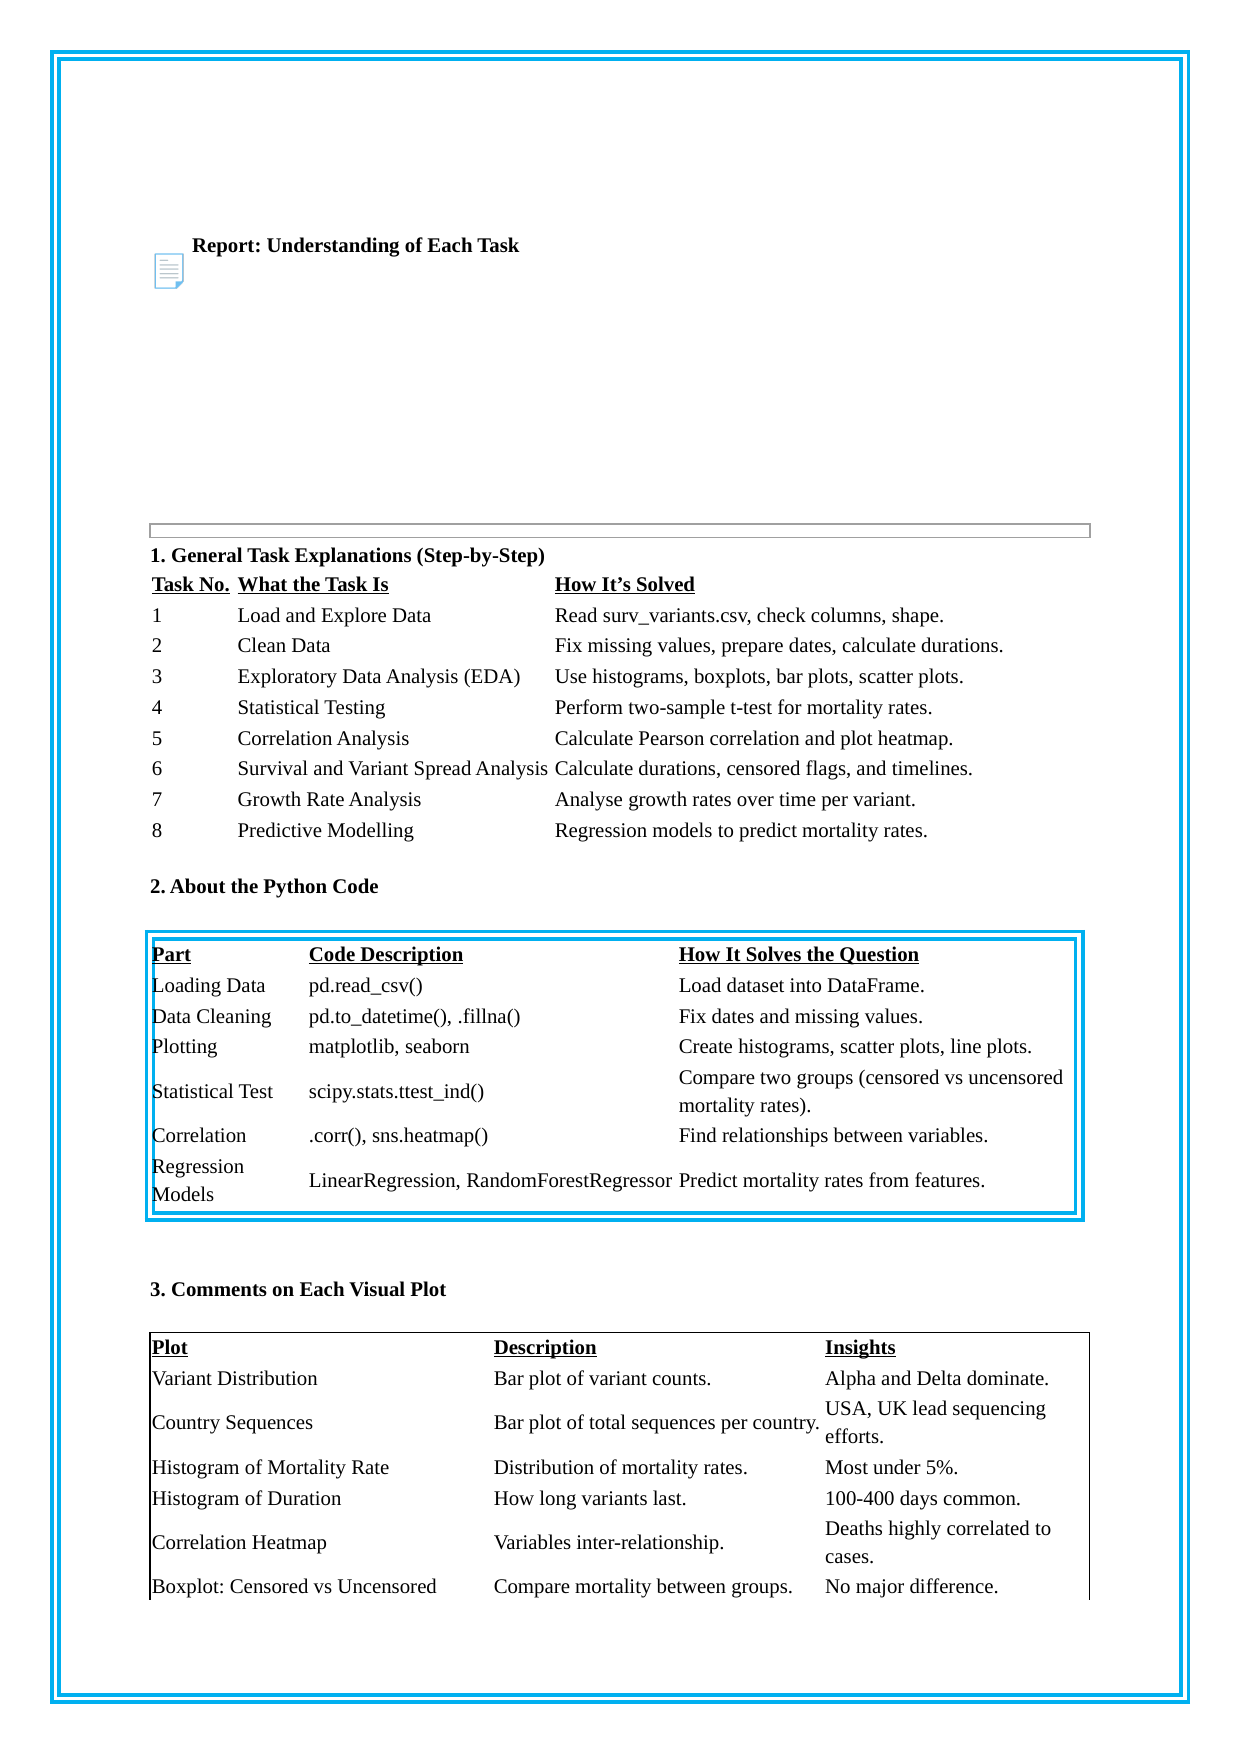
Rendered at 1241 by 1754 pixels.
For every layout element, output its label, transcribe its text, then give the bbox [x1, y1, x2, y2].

table_cell Country Sequences [151, 1395, 492, 1453]
table_cell Predict mortality rates from features. [677, 1153, 1074, 1211]
table_cell pd.to_datetime(), .fillna() [307, 1002, 677, 1033]
text Report: Understanding of Each Task [150, 233, 1090, 289]
table_cell 3 [150, 663, 236, 693]
table_cell Fix missing values, prepare dates, calculate durations. [553, 632, 1010, 662]
table_cell Load dataset into DataFrame. [677, 971, 1074, 1002]
text 1. General Task Explanations (Step-by-Step) [150, 543, 1090, 567]
text 2. About the Python Code [150, 874, 1090, 898]
table_cell Loading Data [155, 971, 307, 1002]
table_cell Perform two-sample t-test for mortality rates. [553, 693, 1010, 724]
table_cell Deaths highly correlated to cases. [823, 1515, 1089, 1573]
table_cell Distribution of mortality rates. [492, 1453, 823, 1484]
table_cell Plotting [155, 1033, 307, 1063]
table_cell 6 [150, 755, 236, 785]
table_cell Survival and Variant Spread Analysis [236, 755, 553, 785]
table_cell Bar plot of variant counts. [492, 1364, 823, 1395]
table_cell Regression models to predict mortality rates. [553, 816, 1010, 847]
table_cell Clean Data [236, 632, 553, 662]
table_cell 2 [150, 632, 236, 662]
table_cell Compare two groups (censored vs uncensored mortality rates). [677, 1064, 1074, 1122]
table_cell Create histograms, scatter plots, line plots. [677, 1033, 1074, 1063]
table_cell .corr(), sns.heatmap() [307, 1122, 677, 1153]
table_cell 7 [150, 785, 236, 816]
table_cell pd.read_csv() [307, 971, 677, 1002]
table_cell Bar plot of total sequences per country. [492, 1395, 823, 1453]
table_cell 5 [150, 724, 236, 755]
table_cell Histogram of Duration [151, 1484, 492, 1514]
table_cell scipy.stats.ttest_ind() [307, 1064, 677, 1122]
table_header What the Task Is [236, 570, 553, 601]
table_cell Correlation [155, 1122, 307, 1153]
table_cell Use histograms, boxplots, bar plots, scatter plots. [553, 663, 1010, 693]
table_header Part [150, 933, 307, 971]
table_cell Most under 5%. [823, 1453, 1089, 1484]
table_cell Correlation Analysis [236, 724, 553, 755]
table_cell Load and Explore Data [236, 601, 553, 632]
table_cell 1 [150, 601, 236, 632]
table_header Description [492, 1333, 823, 1364]
table_header Insights [823, 1333, 1089, 1364]
table_cell Variables inter-relationship. [492, 1515, 823, 1573]
table_cell Compare mortality between groups. [492, 1573, 823, 1600]
table_cell Exploratory Data Analysis (EDA) [236, 663, 553, 693]
table_cell 100-400 days common. [823, 1484, 1089, 1514]
table_cell LinearRegression, RandomForestRegressor [307, 1153, 677, 1211]
table_cell Find relationships between variables. [677, 1122, 1074, 1153]
table_cell Data Cleaning [155, 1002, 307, 1033]
table_cell Correlation Heatmap [151, 1515, 492, 1573]
table_cell Histogram of Mortality Rate [151, 1453, 492, 1484]
table_cell Alpha and Delta dominate. [823, 1364, 1089, 1395]
table_header Task No. [150, 570, 236, 601]
text 3. Comments on Each Visual Plot [150, 1277, 1090, 1301]
table_cell Boxplot: Censored vs Uncensored [151, 1573, 492, 1600]
table_cell Analyse growth rates over time per variant. [553, 785, 1010, 816]
table_cell Calculate Pearson correlation and plot heatmap. [553, 724, 1010, 755]
table_header Code Description [307, 941, 677, 971]
table_cell Variant Distribution [151, 1364, 492, 1395]
table_cell USA, UK lead sequencing efforts. [823, 1395, 1089, 1453]
table_cell How long variants last. [492, 1484, 823, 1514]
table_header Plot [151, 1333, 492, 1364]
table_cell Statistical Testing [236, 693, 553, 724]
table_cell Predictive Modelling [236, 816, 553, 847]
table_header How It Solves the Question [677, 933, 1079, 971]
table_header How It’s Solved [553, 570, 1010, 601]
table_cell No major difference. [823, 1573, 1089, 1600]
table_cell 8 [150, 816, 236, 847]
table_cell 4 [150, 693, 236, 724]
table_cell Read surv_variants.csv, check columns, shape. [553, 601, 1010, 632]
table_cell Fix dates and missing values. [677, 1002, 1074, 1033]
table_header [307, 933, 677, 937]
table_cell Statistical Test [155, 1064, 307, 1122]
table_cell Regression Models [155, 1153, 307, 1211]
table_cell Calculate durations, censored flags, and timelines. [553, 755, 1010, 785]
table_cell Growth Rate Analysis [236, 785, 553, 816]
table_cell matplotlib, seaborn [307, 1033, 677, 1063]
